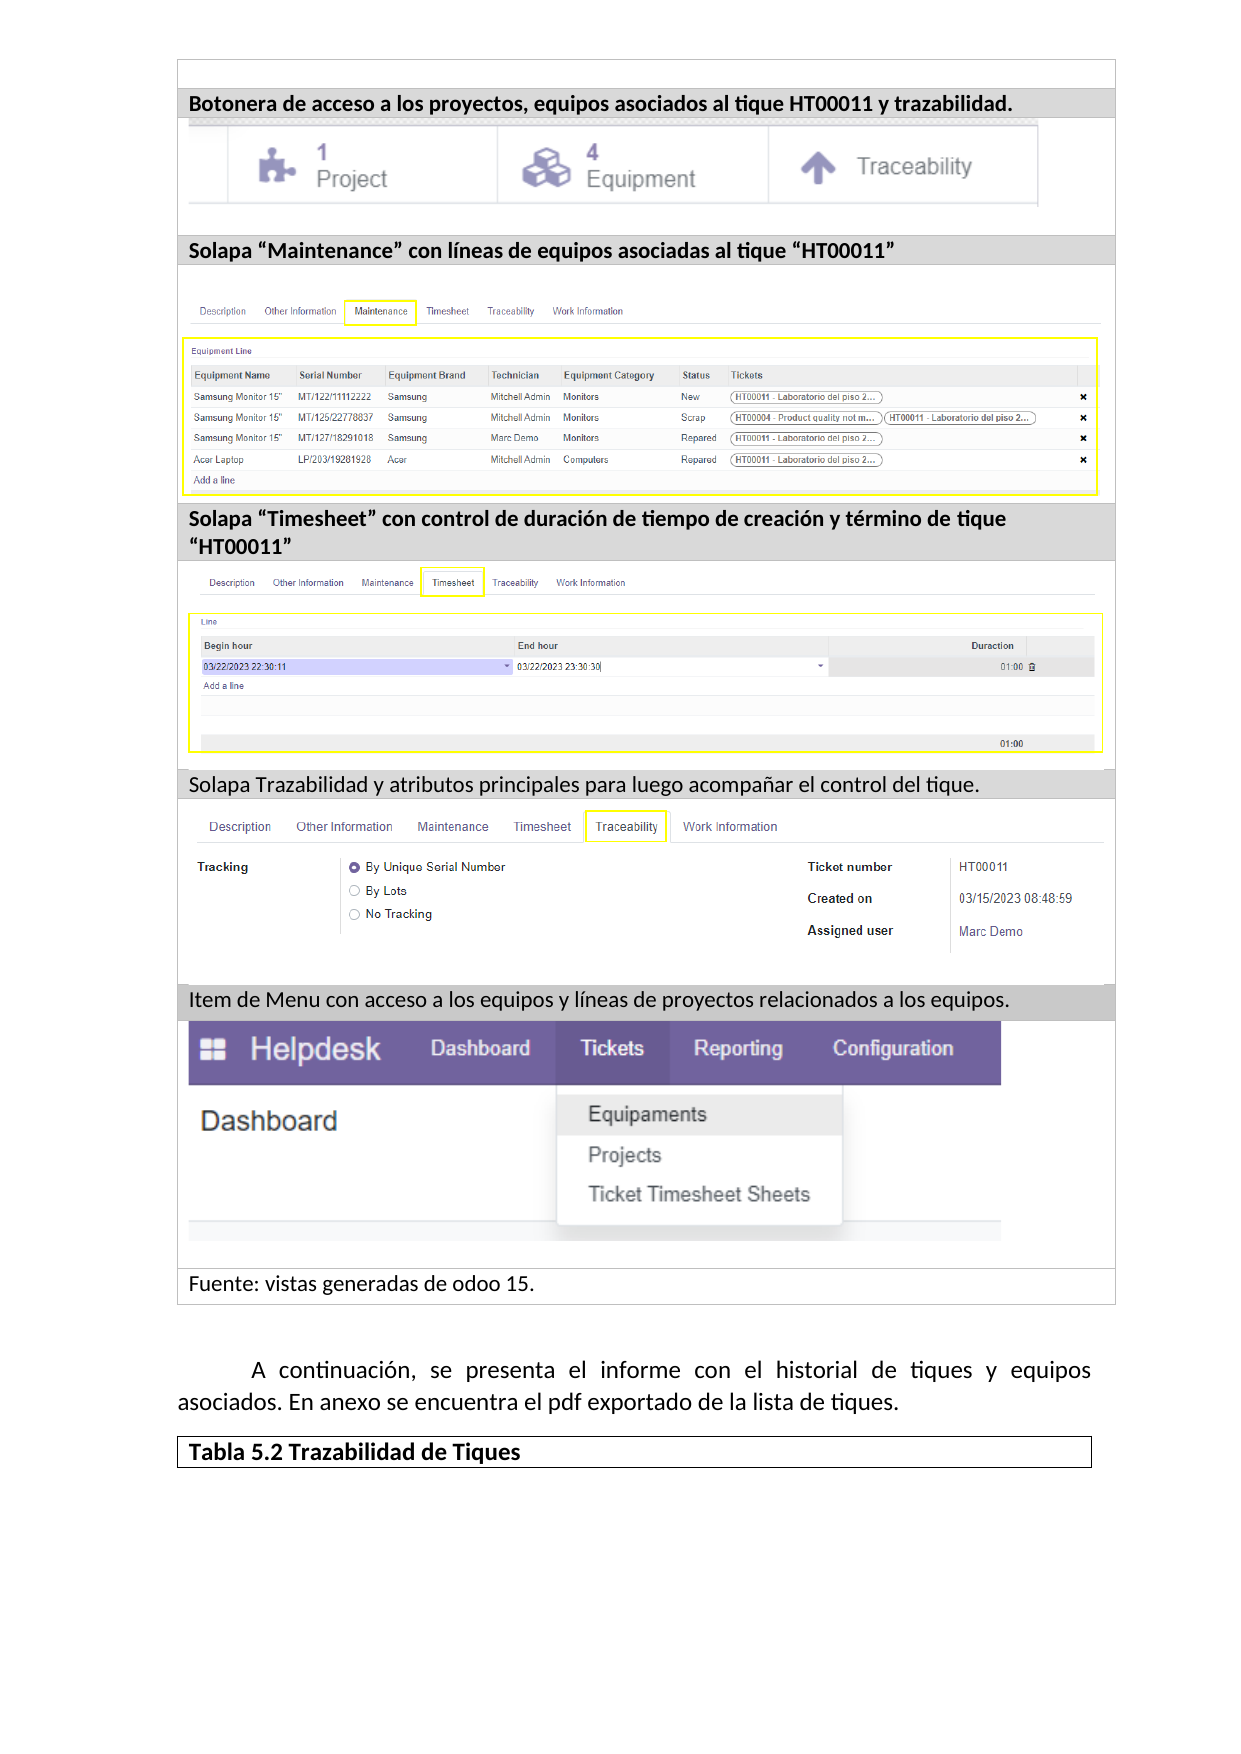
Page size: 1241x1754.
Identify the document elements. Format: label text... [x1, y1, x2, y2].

table_cell Fuente: vistas generadas de odoo 15. [178, 1269, 1115, 1304]
table_cell Item de Menu con acceso a los equipos y líneas de proyectos relacionados a los equipos. [178, 985, 1115, 1020]
table_cell [178, 799, 188, 984]
table_header Tabla 5.2 Trazabilidad de Tiques [178, 1437, 1091, 1467]
table_cell [178, 561, 188, 769]
table_cell [178, 265, 1115, 503]
table_cell [184, 339, 188, 494]
table_cell [178, 1021, 1115, 1268]
table_cell Botonera de acceso a los proyectos, equipos asociados al tique HT00011 y trazabilidad. [178, 89, 1115, 117]
table_cell [1104, 561, 1115, 769]
table_cell [1104, 799, 1115, 984]
table_cell [178, 118, 1115, 235]
table_cell Solapa “Timesheet” con control de duración de tiempo de creación y término de tique “HT00011” [178, 504, 1115, 560]
text A continuación, se presenta el informe con el historial de tiques y equipos asociados. En anexo se encuentra el pdf exportado de la lista de tiques. [177, 1354, 1093, 1417]
table_cell Solapa Trazabilidad y atributos principales para luego acompañar el control del tique. [178, 770, 1115, 798]
table_cell Solapa “Maintenance” con líneas de equipos asociadas al tique “HT00011” [178, 236, 1115, 264]
table_cell [178, 60, 1115, 88]
